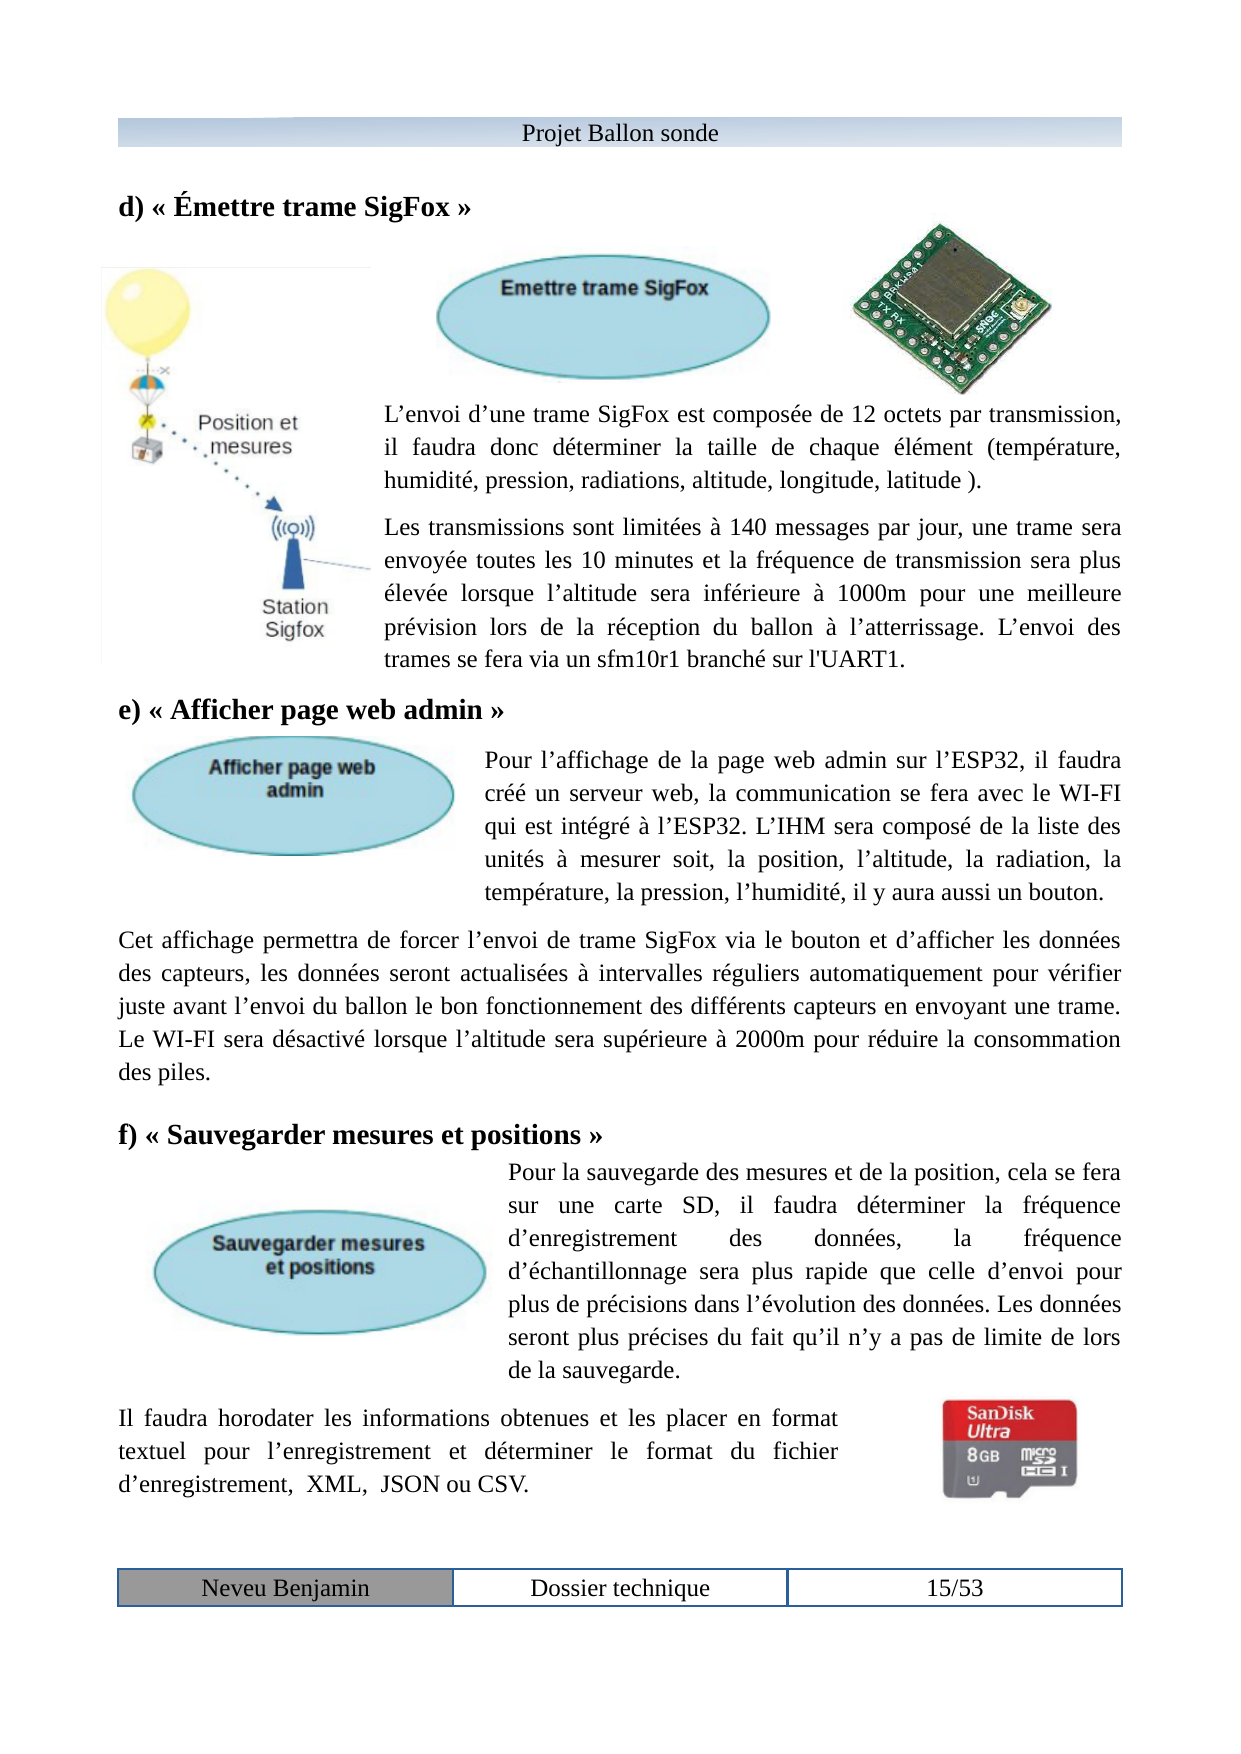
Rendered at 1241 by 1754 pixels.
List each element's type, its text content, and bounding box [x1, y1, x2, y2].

text Cet affichage permettra de forcer l’envoi de trame SigFox via le bouton et d’afficher les données des capteurs, les données seront actualisées à intervalles réguliers automatiquement pour vérifier juste avant l’envoi du ballon le bon fonctionnement des différents capteurs en envoyant une trame. Le WI-FI sera désactivé lorsque l’altitude sera supérieure à 2000m pour réduire la consommation des piles. [118, 925, 1122, 1086]
subtitle d) « Émettre trame SigFox » [118, 189, 1122, 222]
picture [125, 736, 467, 856]
picture [91, 261, 371, 665]
text L’envoi d’une trame SigFox est composée de 12 octets par transmission, il faudra donc déterminer la taille de chaque élément (température, humidité, pression, radiations, altitude, longitude, latitude ). [384, 276, 1122, 494]
text Pour la sauvegarde des mesures et de la position, cela se fera sur une carte SD, il faudra déterminer la fréquence d’enregistrement des données, la fréquence d’échantillonnage sera plus rapide que celle d’envoi pour plus de précisions dans l’évolution des données. Les données seront plus précises du fait qu’il n’y a pas de limite de lors de la sauvegarde. [508, 1157, 1122, 1384]
picture [840, 213, 1055, 395]
picture [938, 1396, 1084, 1504]
picture [436, 246, 771, 383]
picture [117, 1196, 507, 1336]
subtitle f) « Sauvegarder mesures et positions » [118, 1117, 1122, 1151]
text Il faudra horodater les informations obtenues et les placer en format textuel pour l’enregistrement et déterminer le format du fichier d’enregistrement, XML, JSON ou CSV. [118, 1403, 839, 1497]
text Pour l’affichage de la page web admin sur l’ESP32, il faudra créé un serveur web, la communication se fera avec le WI-FI qui est intégré à l’ESP32. L’IHM sera composé de la liste des unités à mesurer soit, la position, l’altitude, la radiation, la température, la pression, l’humidité, il y aura aussi un bouton. [484, 745, 1122, 906]
text e) « Afficher page web admin » [118, 692, 1122, 726]
text Les transmissions sont limitées à 140 messages par jour, une trame sera envoyée toutes les 10 minutes et la fréquence de transmission sera plus élevée lorsque l’altitude sera inférieure à 1000m pour une meilleure prévision lors de la réception du ballon à l’atterrissage. L’envoi des trames se fera via un sfm10r1 branché sur l'UART1. [384, 512, 1122, 673]
